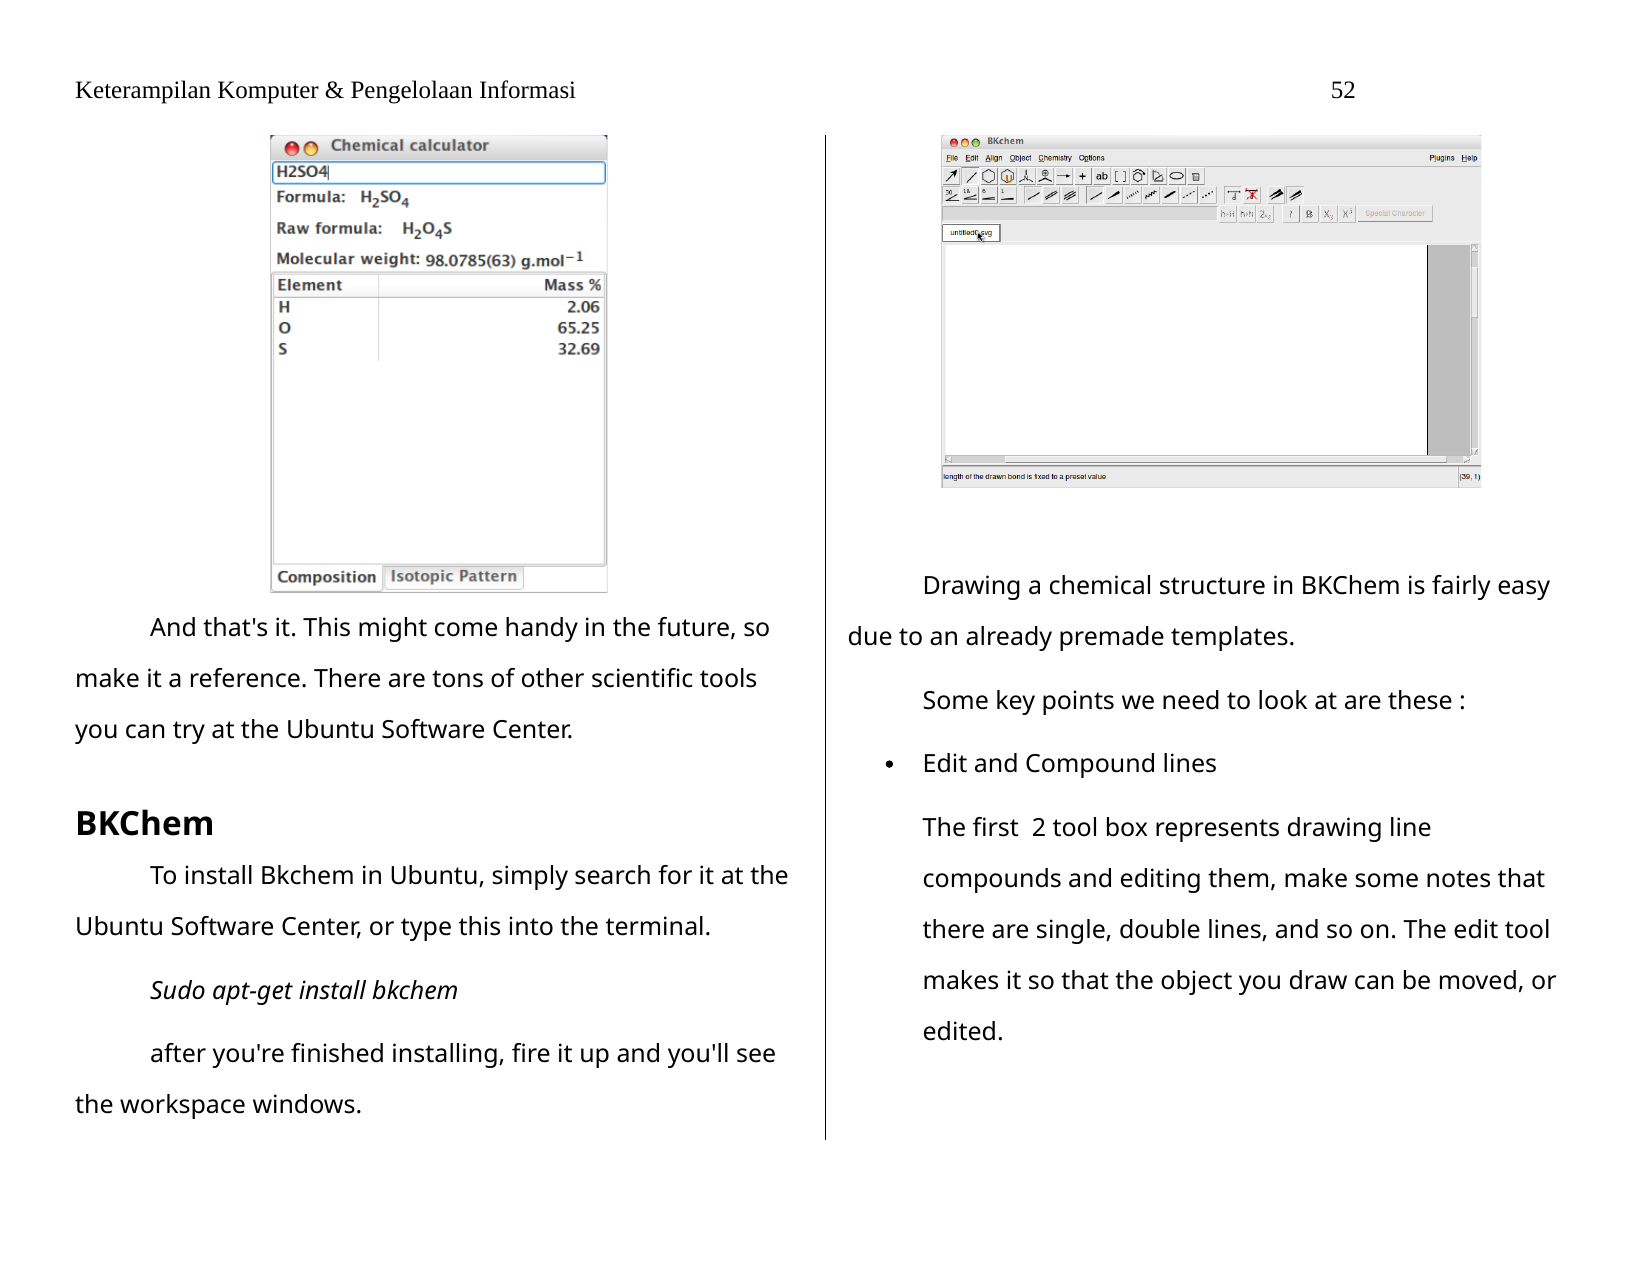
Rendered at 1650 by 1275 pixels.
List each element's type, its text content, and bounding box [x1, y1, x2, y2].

text after you're finished installing, fire it up and you'll see the workspace windows. [75, 1036, 802, 1121]
text Sudo apt-get install bkchem [75, 972, 802, 1006]
subtitle BKChem [75, 800, 802, 845]
picture [941, 135, 1482, 488]
text Some key points we need to look at are these : [847, 682, 1575, 717]
text To install Bkchem in Ubuntu, simply search for it at the Ubuntu Software Center, or type this into the terminal. [75, 858, 802, 943]
list The first 2 tool box represents drawing line compounds and editing them, make some notes that there are single, double lines, and so on. The edit tool makes it so that the object you draw can be moved, or edited. [885, 809, 1575, 1048]
text And that's it. This might come handy in the future, so make it a reference. There are tons of other scientific tools you can try at the Ubuntu Software Center. [75, 135, 802, 745]
text Drawing a chemical structure in BKChem is fairly easy due to an already premade templates. [847, 568, 1575, 653]
picture [270, 135, 608, 593]
list Edit and Compound lines [885, 746, 1575, 780]
